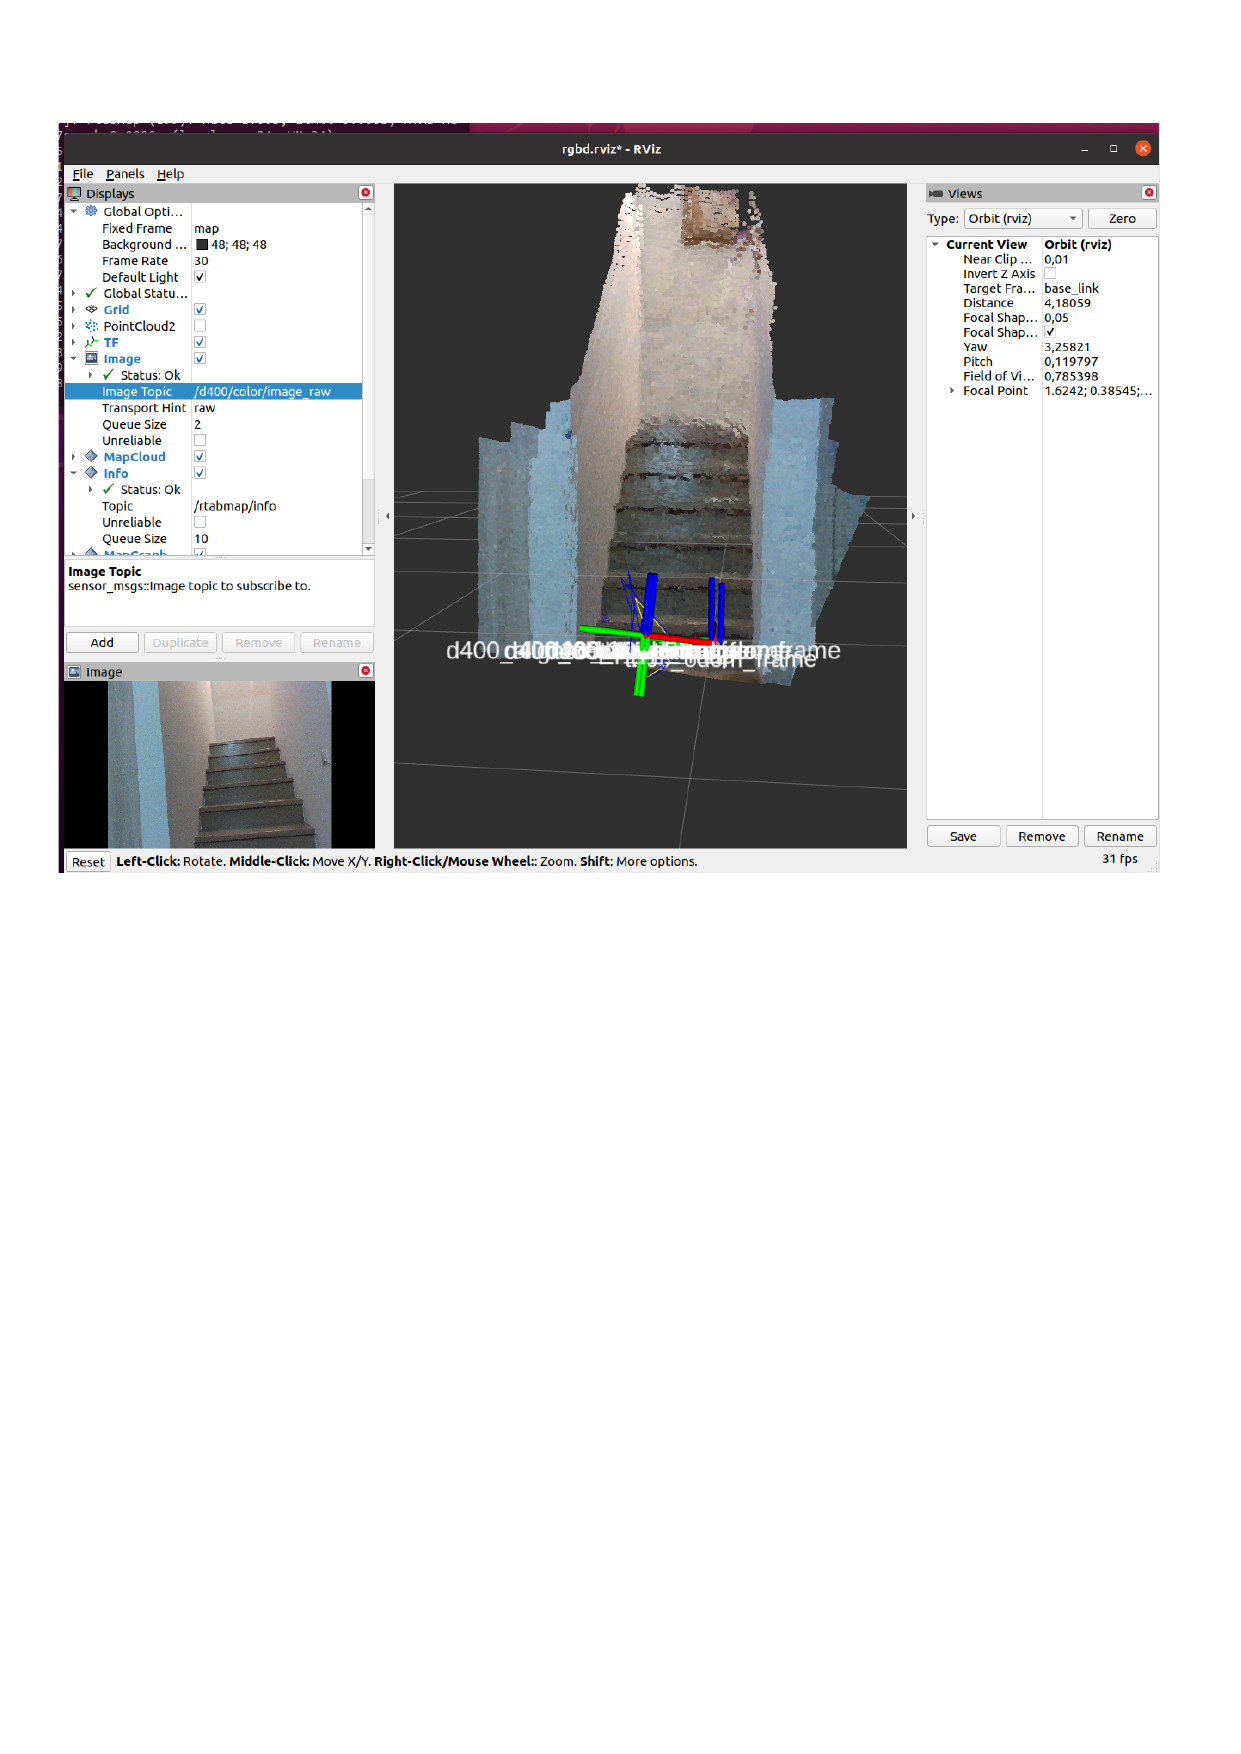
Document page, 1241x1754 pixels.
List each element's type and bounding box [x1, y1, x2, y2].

picture [111, 123, 1160, 873]
